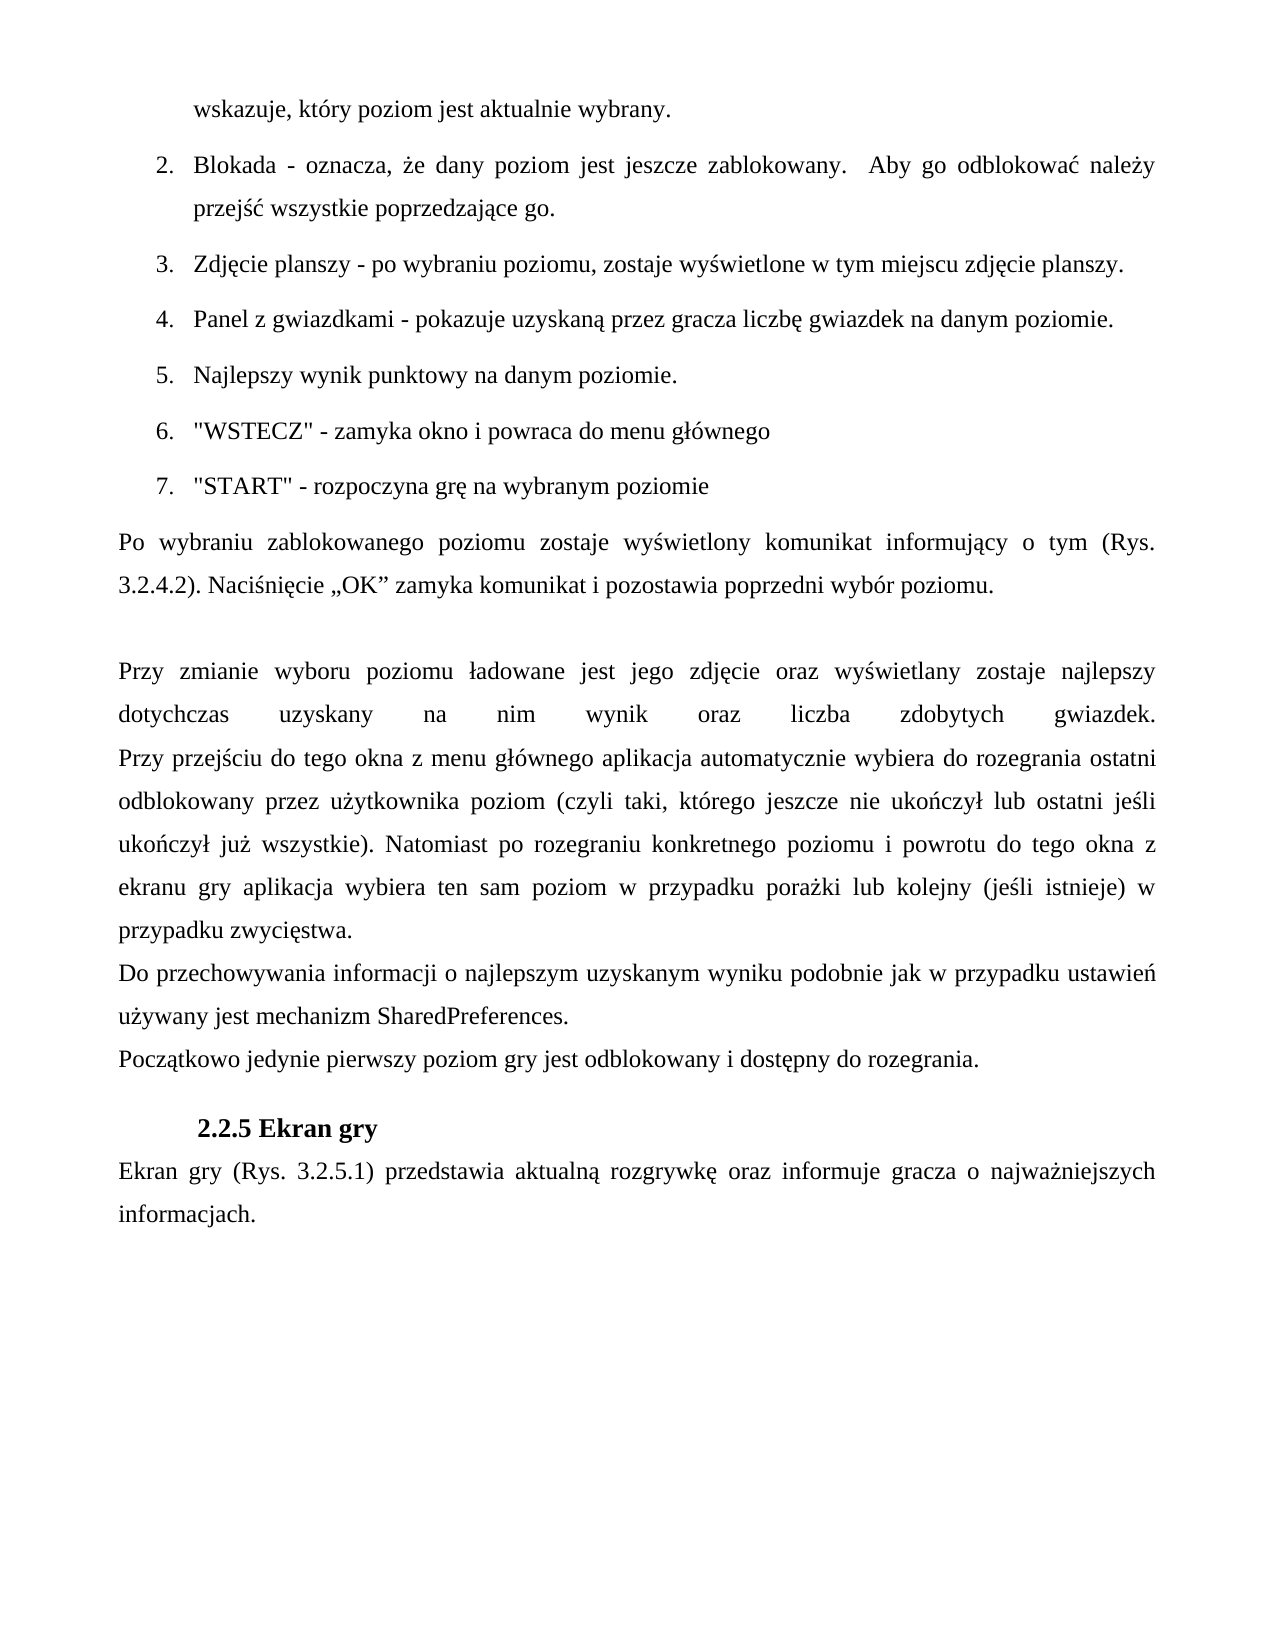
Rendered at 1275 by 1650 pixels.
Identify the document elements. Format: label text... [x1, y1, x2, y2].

list Panel z gwiazdkami - pokazuje uzyskaną przez gracza liczbę gwiazdek na danym poziomie. [156, 304, 1157, 333]
list Blokada - oznacza, że dany poziom jest jeszcze zablokowany. Aby go odblokować należy przejść wszystkie poprzedzające go. [156, 150, 1157, 222]
list Najlepszy wynik punktowy na danym poziomie. [156, 360, 1157, 389]
subtitle Ekran gry [191, 1113, 1157, 1144]
list "WSTECZ" - zamyka okno i powraca do menu głównego [156, 416, 1157, 444]
text Ekran gry (Rys. 3.2.5.1) przedstawia aktualną rozgrywkę oraz informuje gracza o najważniejszych informacjach. [118, 1156, 1157, 1228]
text Przy zmianie wyboru poziomu ładowane jest jego zdjęcie oraz wyświetlany zostaje najlepszy dotychczas uzyskany na nim wynik oraz liczba zdobytych gwiazdek. Przy przejściu do tego okna z menu głównego aplikacja automatycznie wybiera do rozegrania ostatni odblokowany przez użytkownika poziom (czyli taki, którego jeszcze nie ukończył lub ostatni jeśli ukończył już wszystkie). Natomiast po rozegraniu konkretnego poziomu i powrotu do tego okna z ekranu gry aplikacja wybiera ten sam poziom w przypadku porażki lub kolejny (jeśli istnieje) w przypadku zwycięstwa. [118, 656, 1157, 944]
text Do przechowywania informacji o najlepszym uzyskanym wyniku podobnie jak w przypadku ustawień używany jest mechanizm SharedPreferences. [118, 958, 1157, 1030]
list wskazuje, który poziom jest aktualnie wybrany. [156, 94, 1157, 123]
list "START" - rozpoczyna grę na wybranym poziomie [156, 471, 1157, 500]
list Zdjęcie planszy - po wybraniu poziomu, zostaje wyświetlone w tym miejscu zdjęcie planszy. [156, 249, 1157, 278]
text Po wybraniu zablokowanego poziomu zostaje wyświetlony komunikat informujący o tym (Rys. 3.2.4.2). Naciśnięcie „OK” zamyka komunikat i pozostawia poprzedni wybór poziomu. [118, 527, 1157, 599]
text Początkowo jedynie pierwszy poziom gry jest odblokowany i dostępny do rozegrania. [118, 1044, 1157, 1073]
